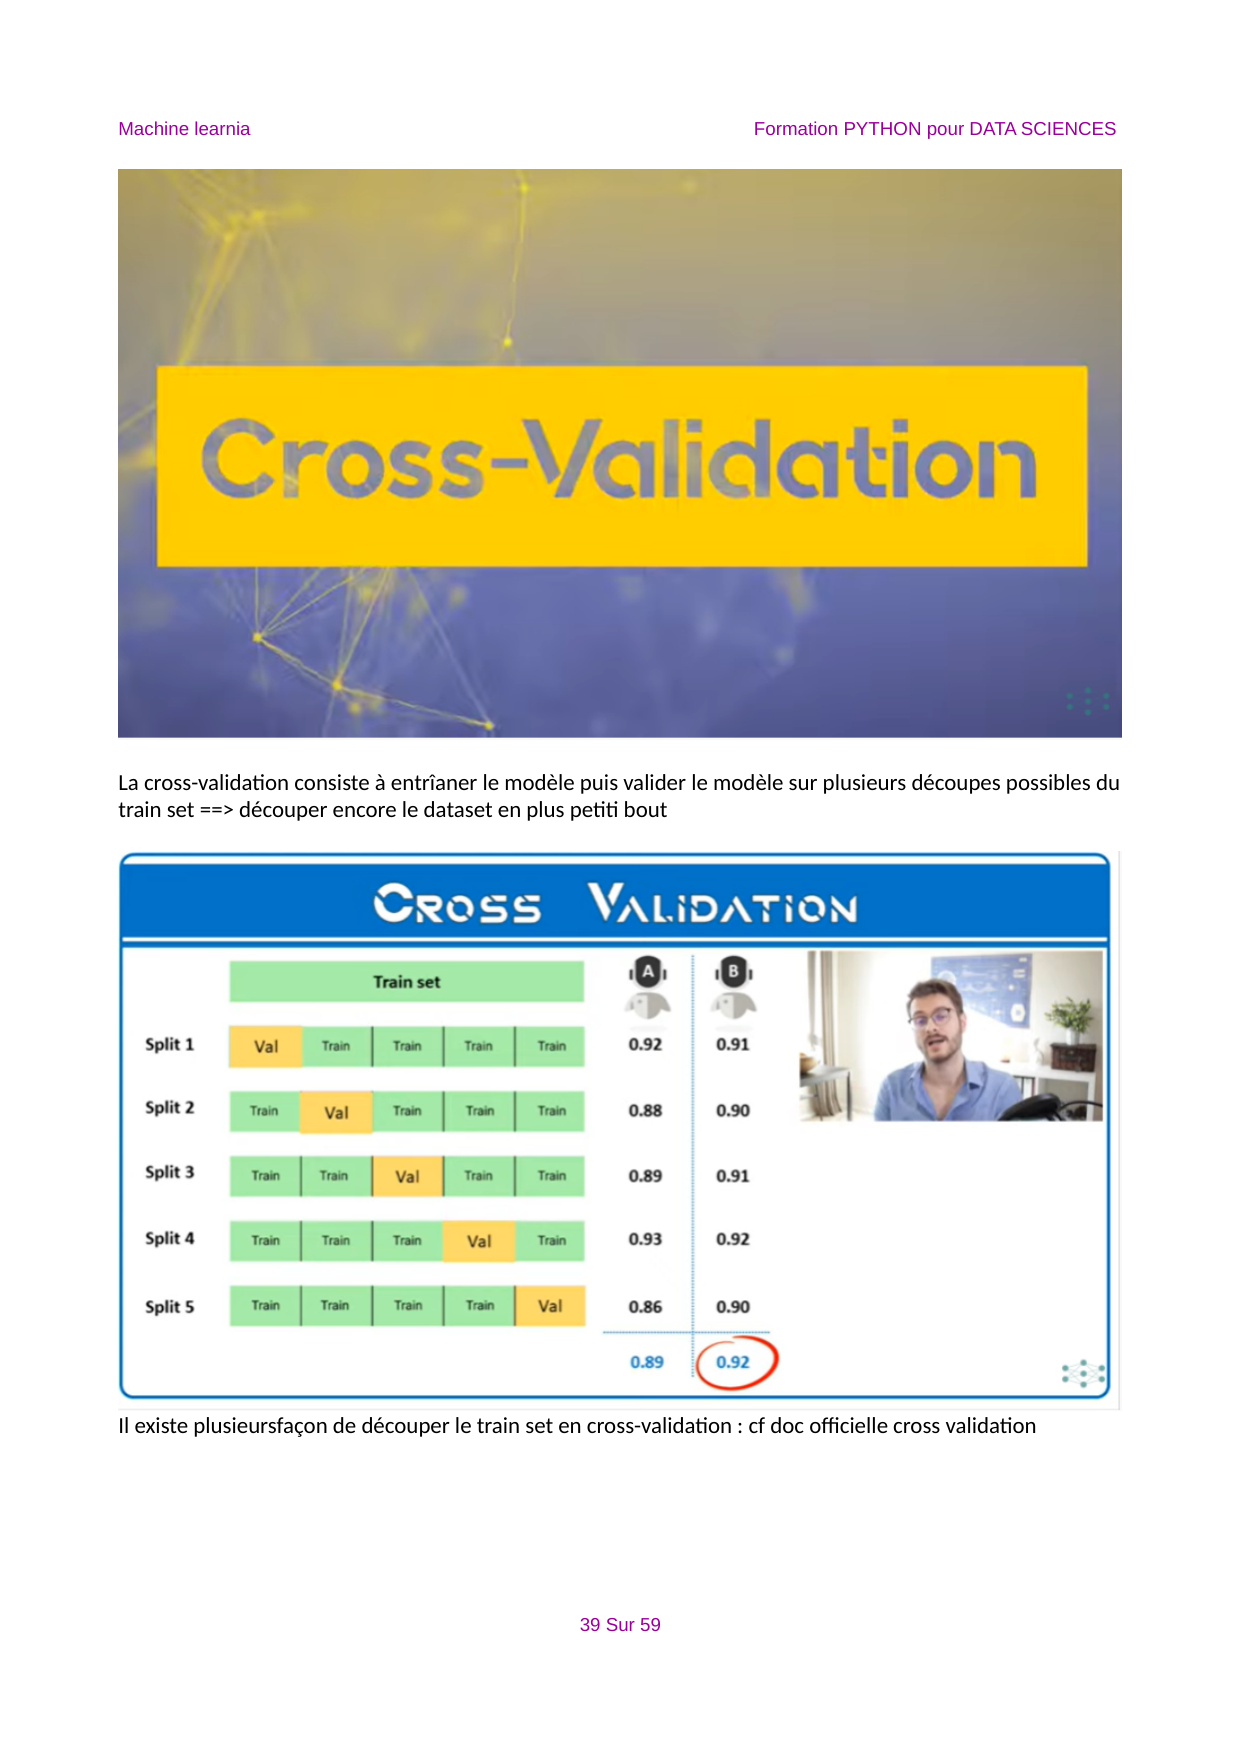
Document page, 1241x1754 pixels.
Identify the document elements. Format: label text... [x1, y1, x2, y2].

text La cross-validation consiste à entrîaner le modèle puis valider le modèle sur plusieurs découpes possibles du train set ==> découper encore le dataset en plus petiti bout [118, 768, 1122, 824]
picture [118, 169, 1122, 740]
picture [118, 851, 1122, 1411]
text Il existe plusieursfaçon de découper le train set en cross-validation : cf doc officielle cross validation [118, 1411, 1122, 1439]
